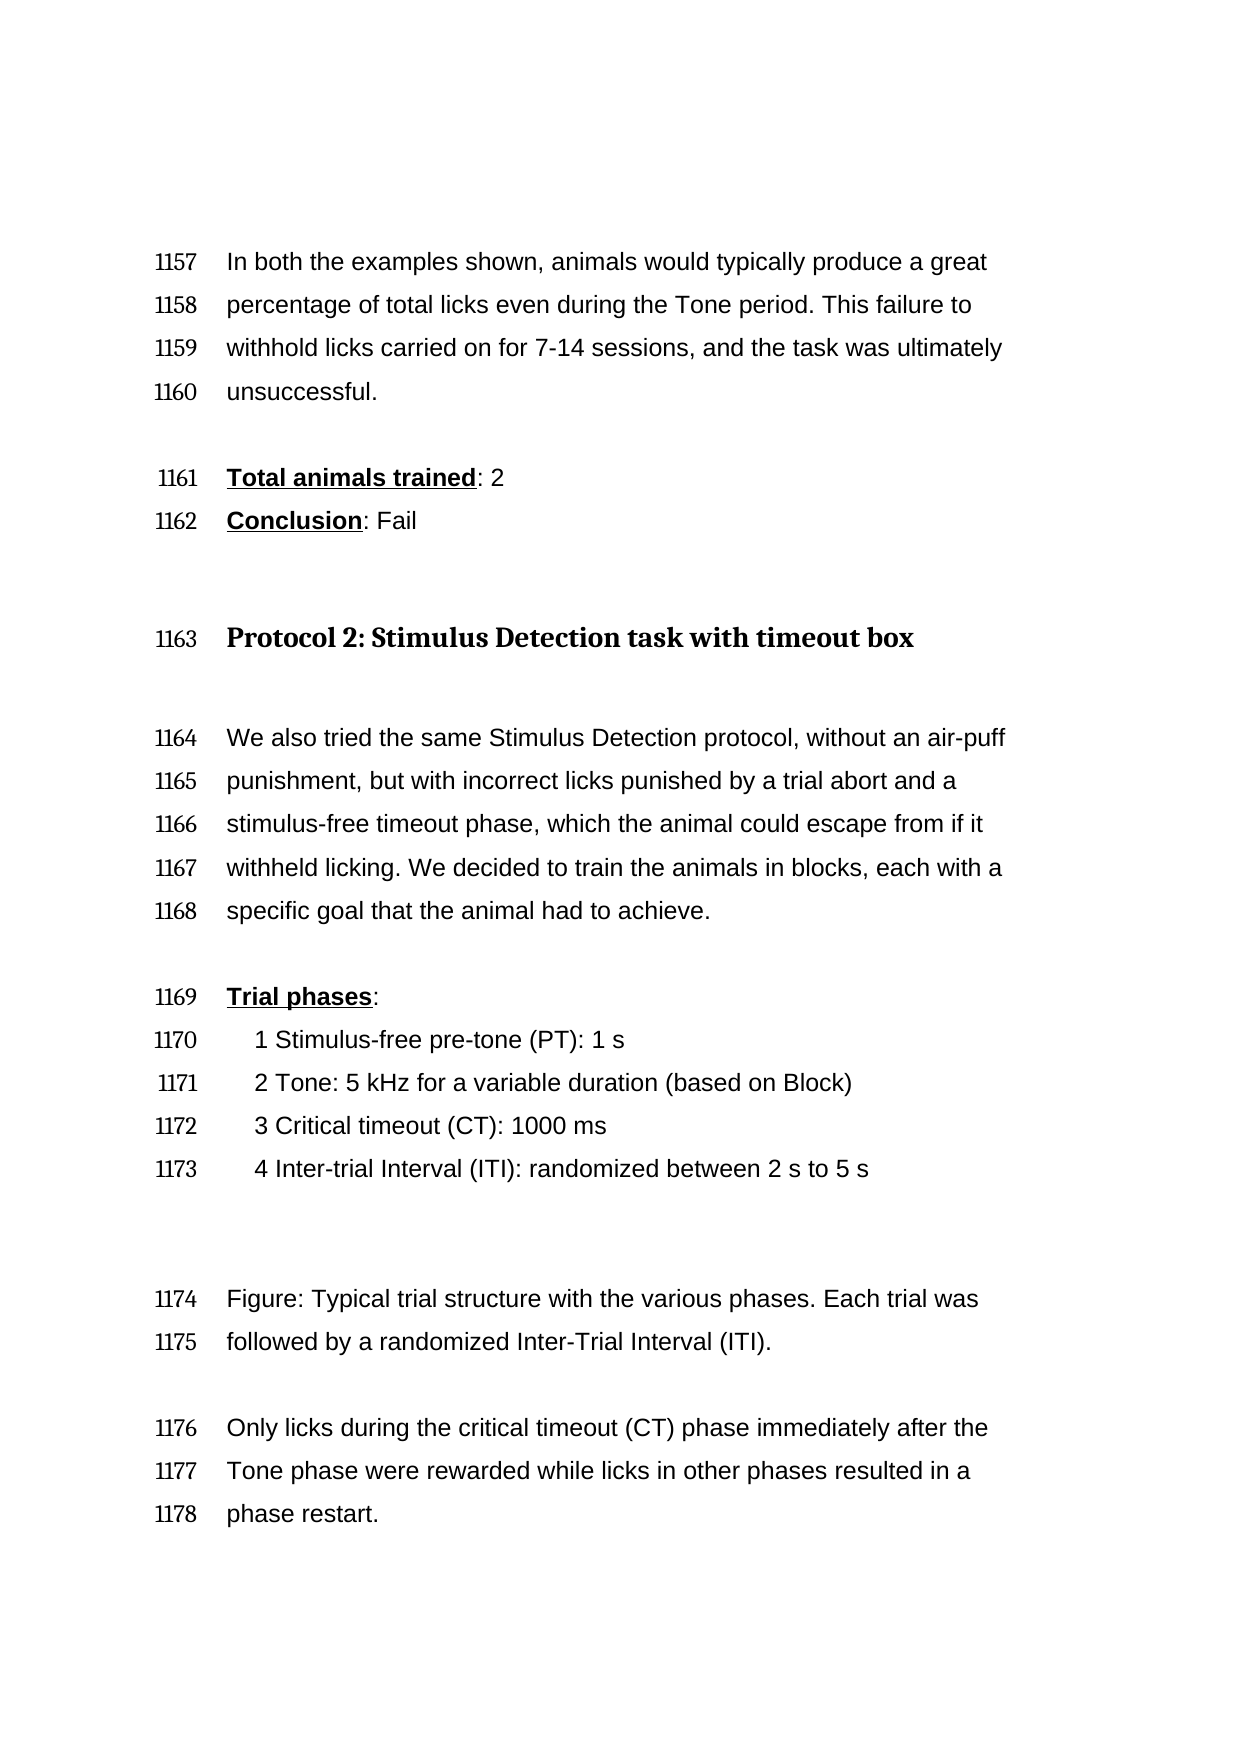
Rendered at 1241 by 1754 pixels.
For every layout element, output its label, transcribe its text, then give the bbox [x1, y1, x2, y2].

text 2 Tone: 5 kHz for a variable duration (based on Block) [226, 1068, 1014, 1097]
text We also tried the same Stimulus Detection protocol, without an air-puff punishment, but with incorrect licks punished by a trial abort and a stimulus-free timeout phase, which the animal could escape from if it withheld licking. We decided to train the animals in blocks, each with a specific goal that the animal had to achieve. [226, 723, 1014, 924]
text Conclusion: Fail [226, 506, 1014, 535]
text Figure: Typical trial structure with the various phases. Each trial was followed by a randomized Inter-Trial Interval (ITI). [226, 1284, 1014, 1356]
text Trial phases: [226, 982, 1014, 1011]
text Only licks during the critical timeout (CT) phase immediately after the Tone phase were rewarded while licks in other phases resulted in a phase restart. [226, 1413, 1014, 1528]
text 4 Inter-trial Interval (ITI): randomized between 2 s to 5 s [226, 1154, 1014, 1183]
text 1 Stimulus-free pre-tone (PT): 1 s [226, 1025, 1014, 1054]
subtitle Protocol 2: Stimulus Detection task with timeout box [226, 621, 1014, 655]
text In both the examples shown, animals would typically produce a great percentage of total licks even during the Tone period. This failure to withhold licks carried on for 7-14 sessions, and the task was ultimately unsuccessful. [226, 247, 1014, 405]
text Total animals trained: 2 [226, 463, 1014, 492]
text 3 Critical timeout (CT): 1000 ms [226, 1111, 1014, 1140]
